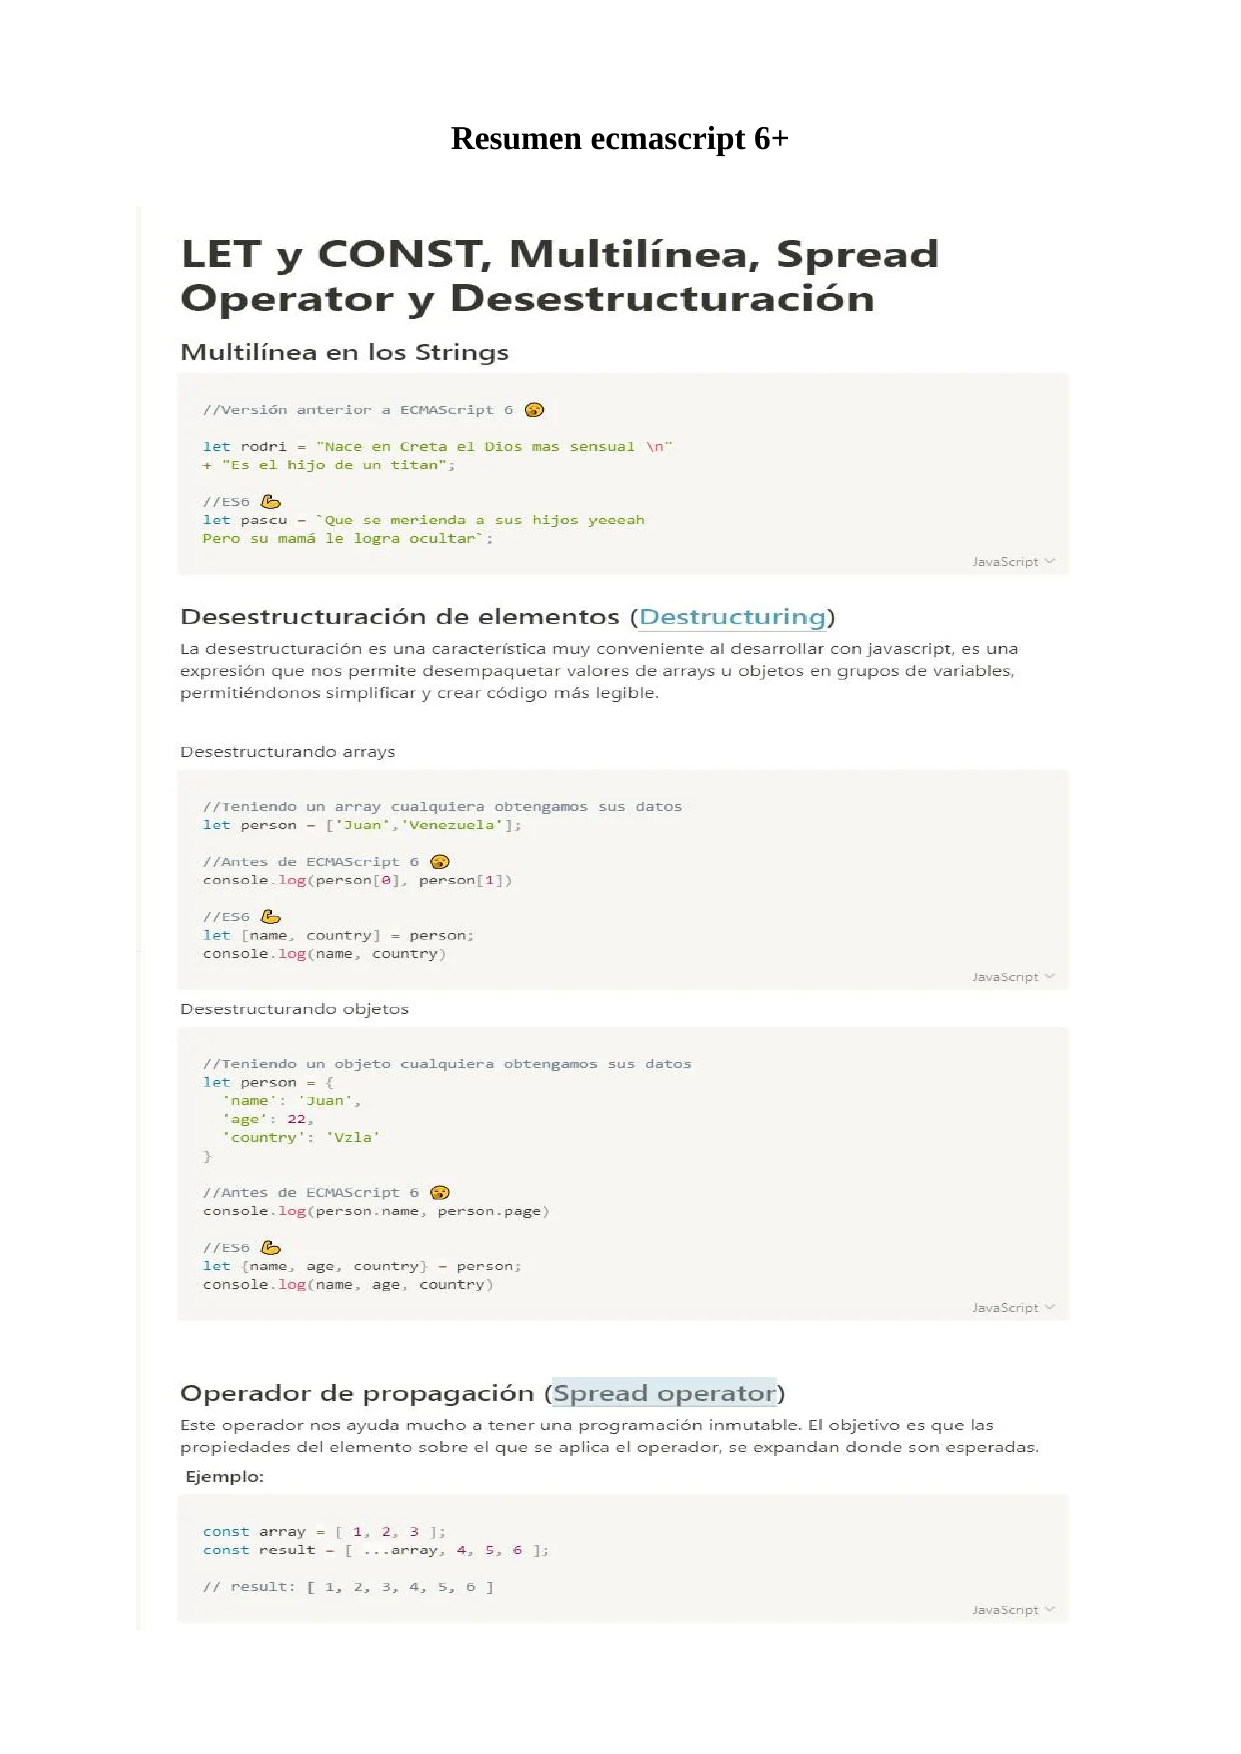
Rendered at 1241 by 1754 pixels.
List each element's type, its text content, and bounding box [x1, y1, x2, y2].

picture [135, 206, 1073, 366]
text Resumen ecmascript 6+ [118, 118, 1122, 156]
